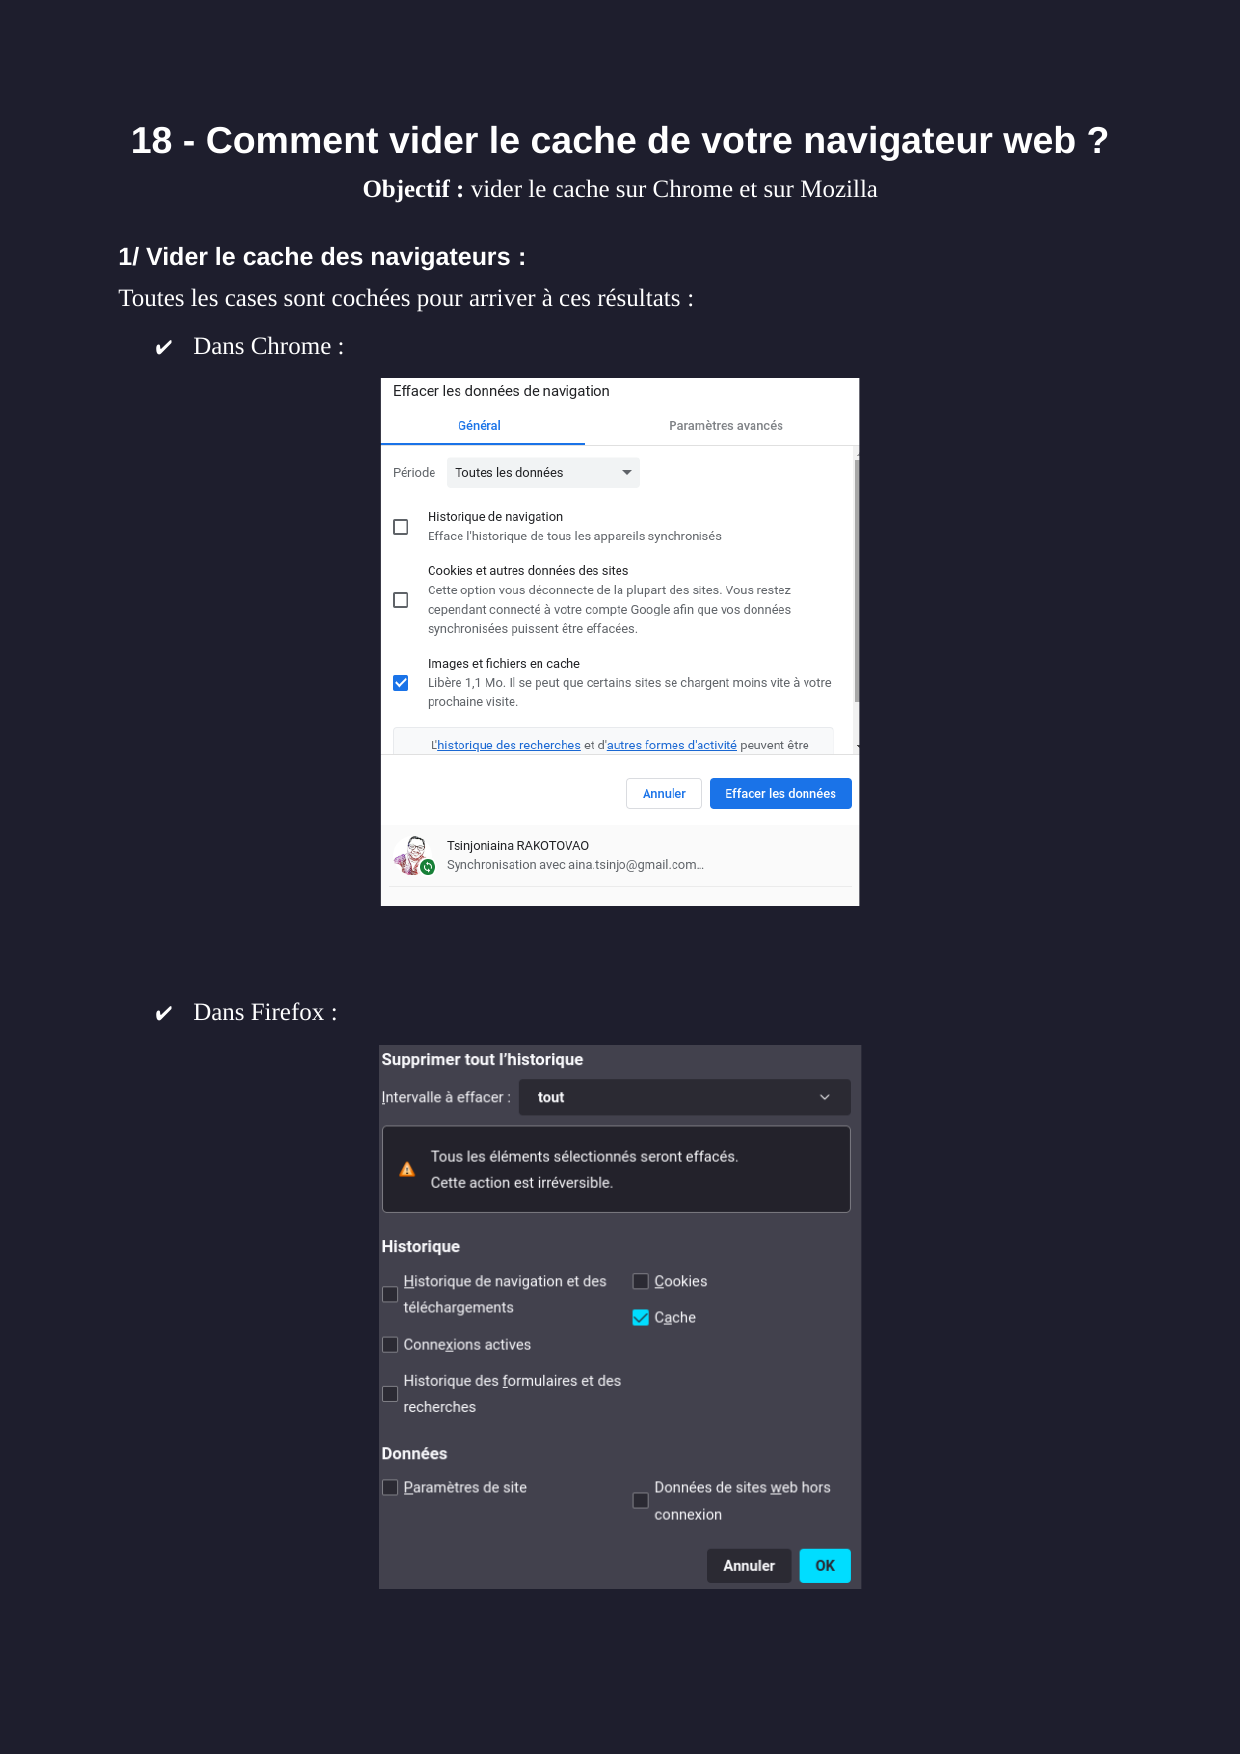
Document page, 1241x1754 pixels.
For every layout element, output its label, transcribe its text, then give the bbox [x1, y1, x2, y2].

subtitle 1/ Vider le cache des navigateurs : [118, 242, 1122, 271]
text Toutes les cases sont cochées pour arriver à ces résultats : [118, 283, 1122, 312]
list Dans Firefox : [156, 997, 1122, 1026]
subtitle 18 - Comment vider le cache de votre navigateur web ? [118, 118, 1122, 161]
picture [380, 378, 860, 906]
list Dans Chrome : [156, 331, 1122, 360]
picture [379, 1045, 862, 1589]
text Objectif : vider le cache sur Chrome et sur Mozilla [118, 174, 1122, 202]
